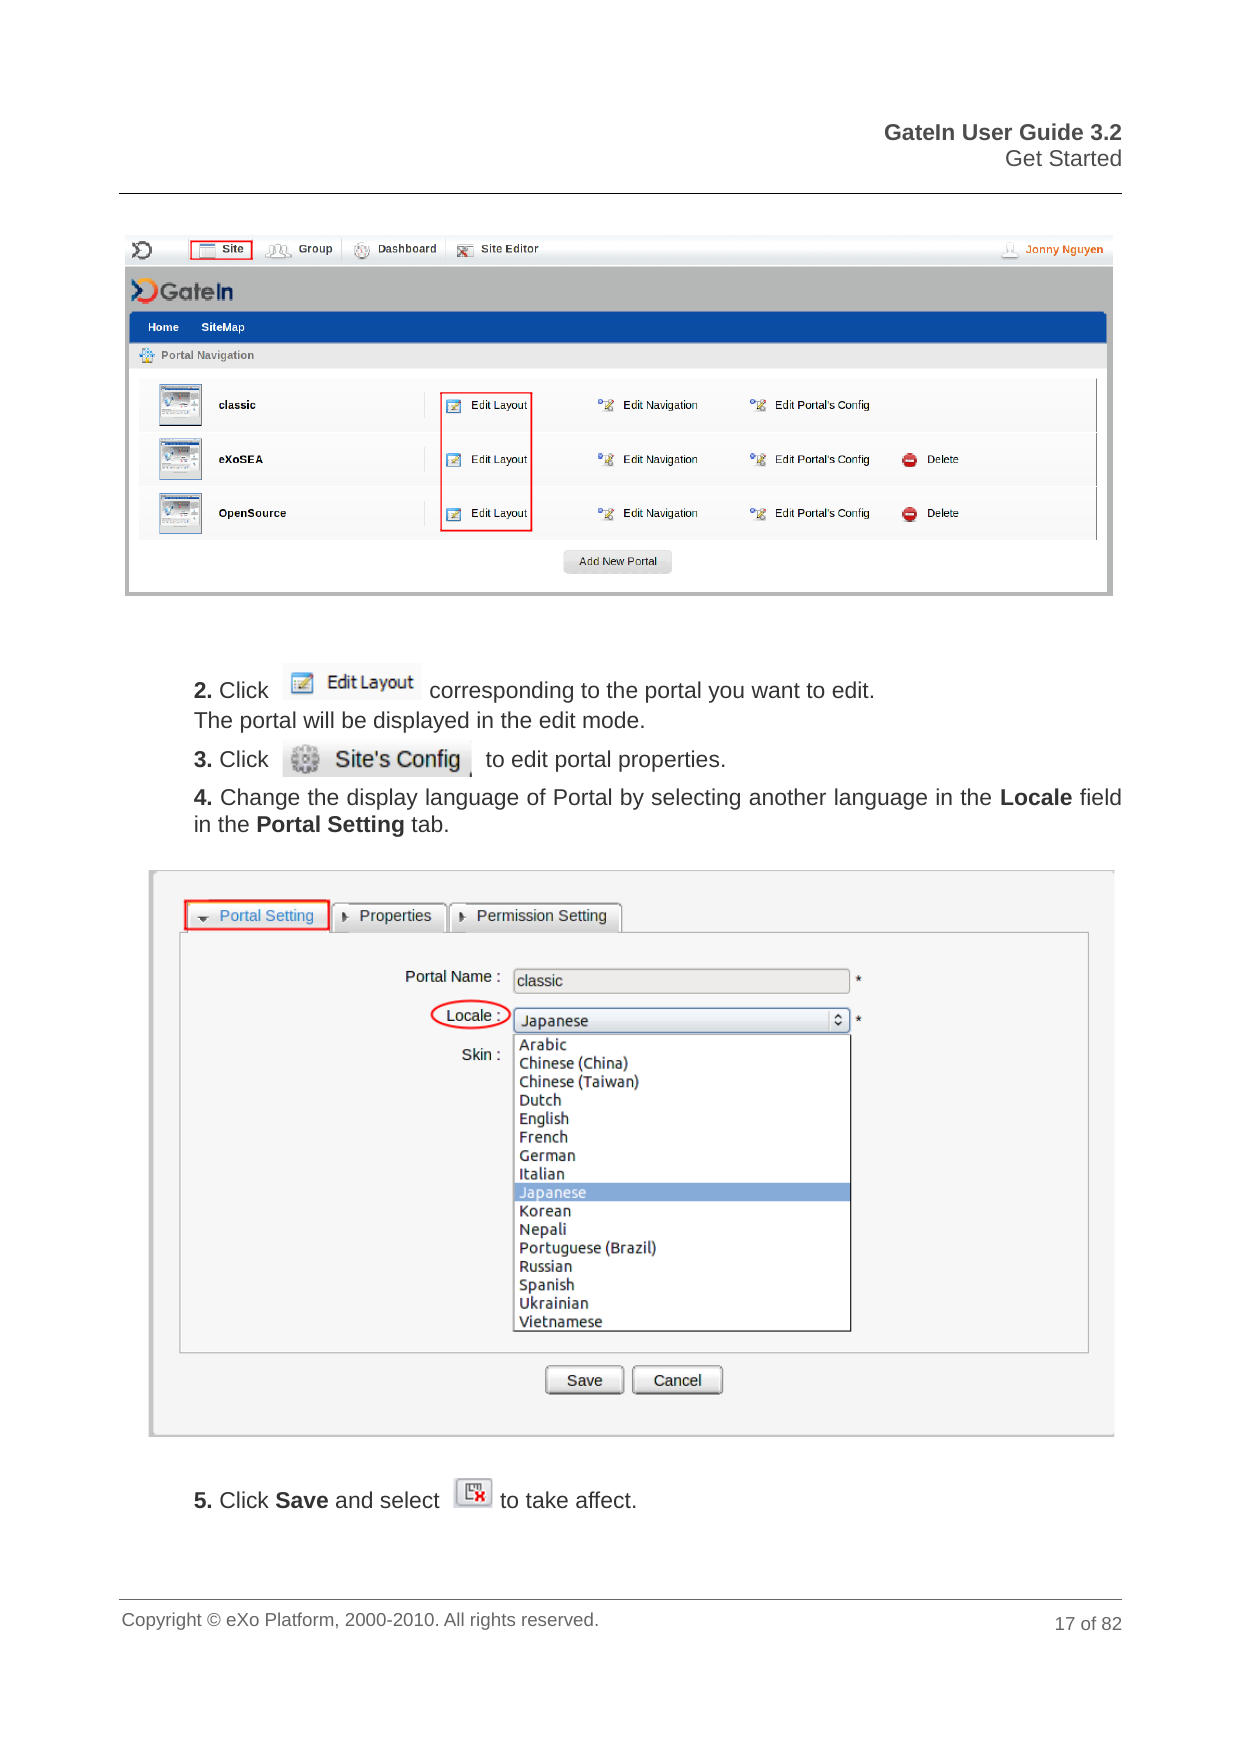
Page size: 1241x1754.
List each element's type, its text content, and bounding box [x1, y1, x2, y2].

list 4. Change the display language of Portal by selecting another language in the Locale field in the Portal Setting tab. [156, 784, 1122, 837]
picture [453, 1478, 493, 1508]
picture [148, 870, 1115, 1437]
list 5. Click Save and select to take affect. [156, 1471, 1122, 1515]
list The portal will be displayed in the edit mode. [156, 707, 1122, 733]
picture [125, 235, 1113, 596]
picture [282, 740, 472, 777]
list 3. Click to edit portal properties. [156, 733, 1122, 784]
picture [282, 663, 422, 700]
list 2. Click corresponding to the portal you want to edit. [156, 656, 1122, 707]
